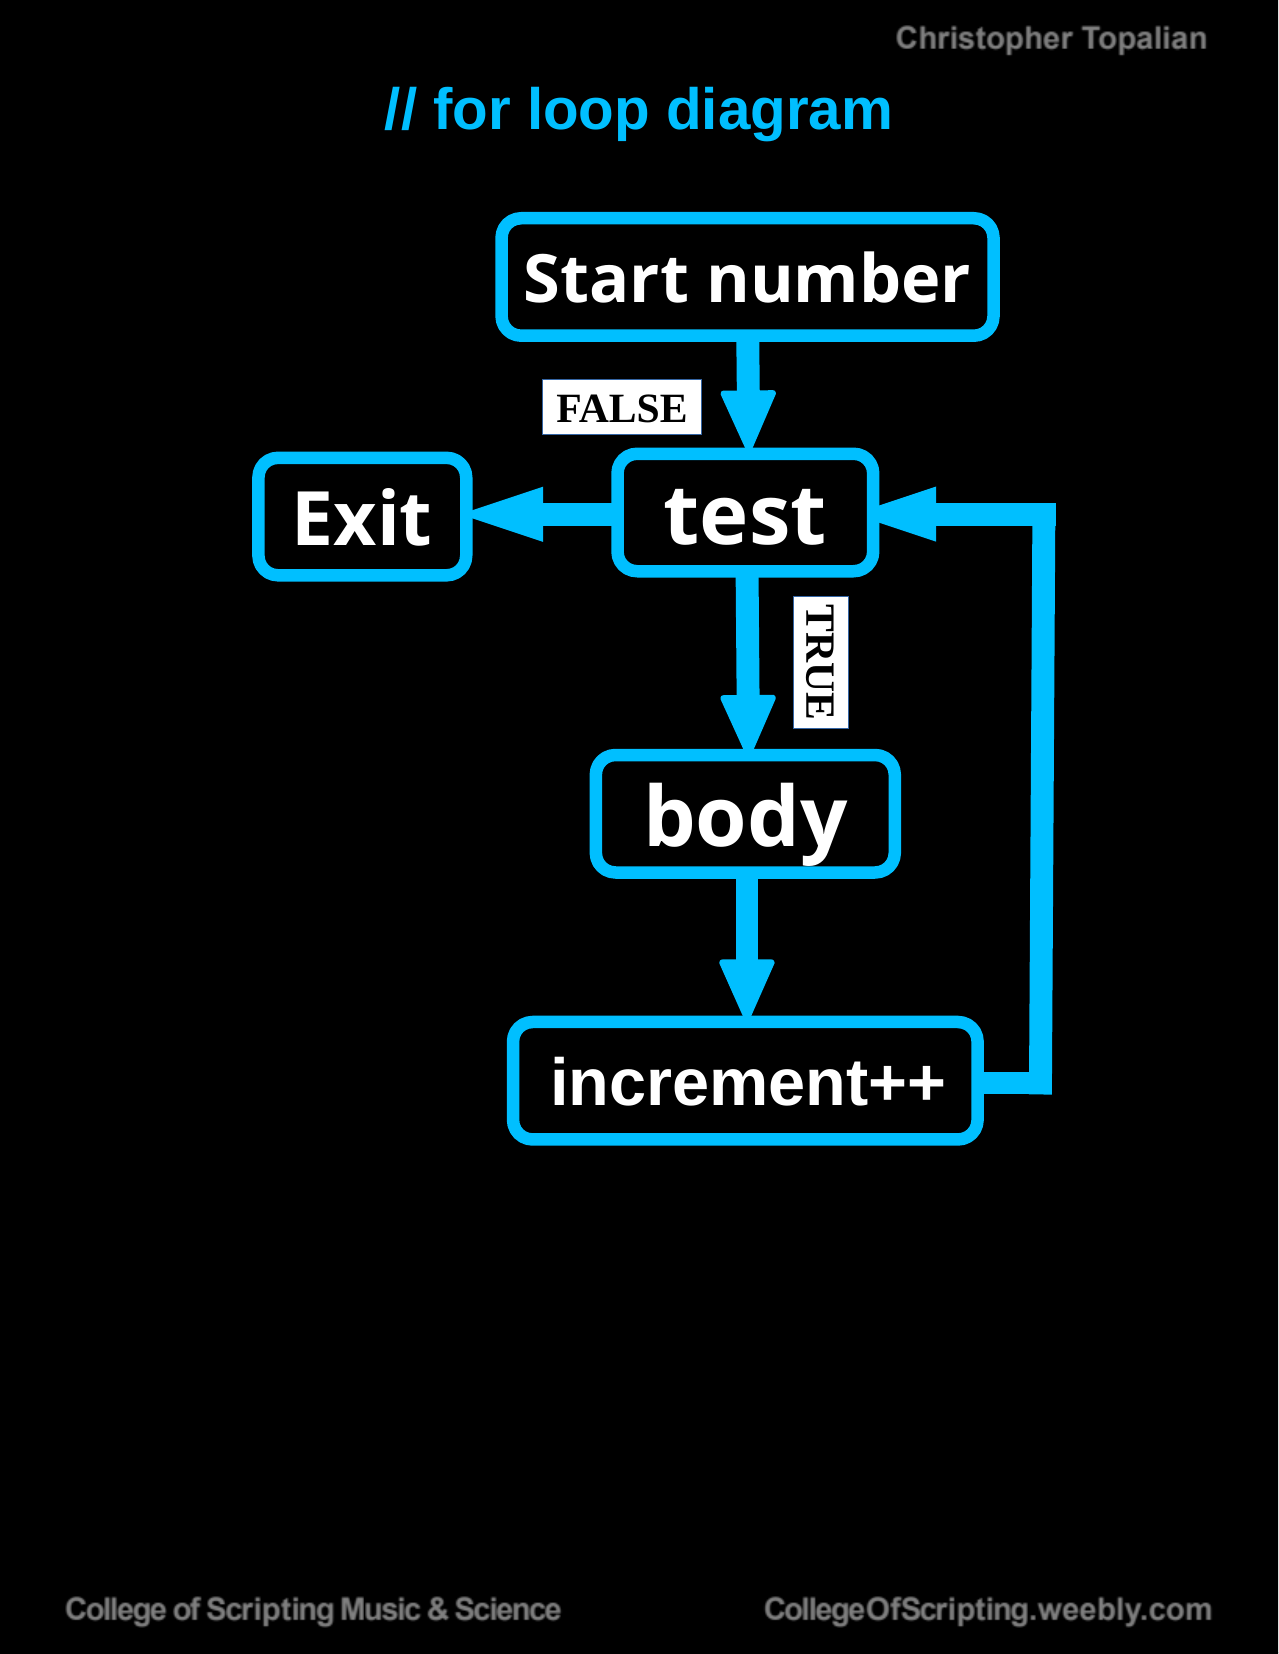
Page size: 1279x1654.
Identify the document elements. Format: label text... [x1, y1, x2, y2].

subtitle // for loop diagram [75, 75, 1203, 142]
